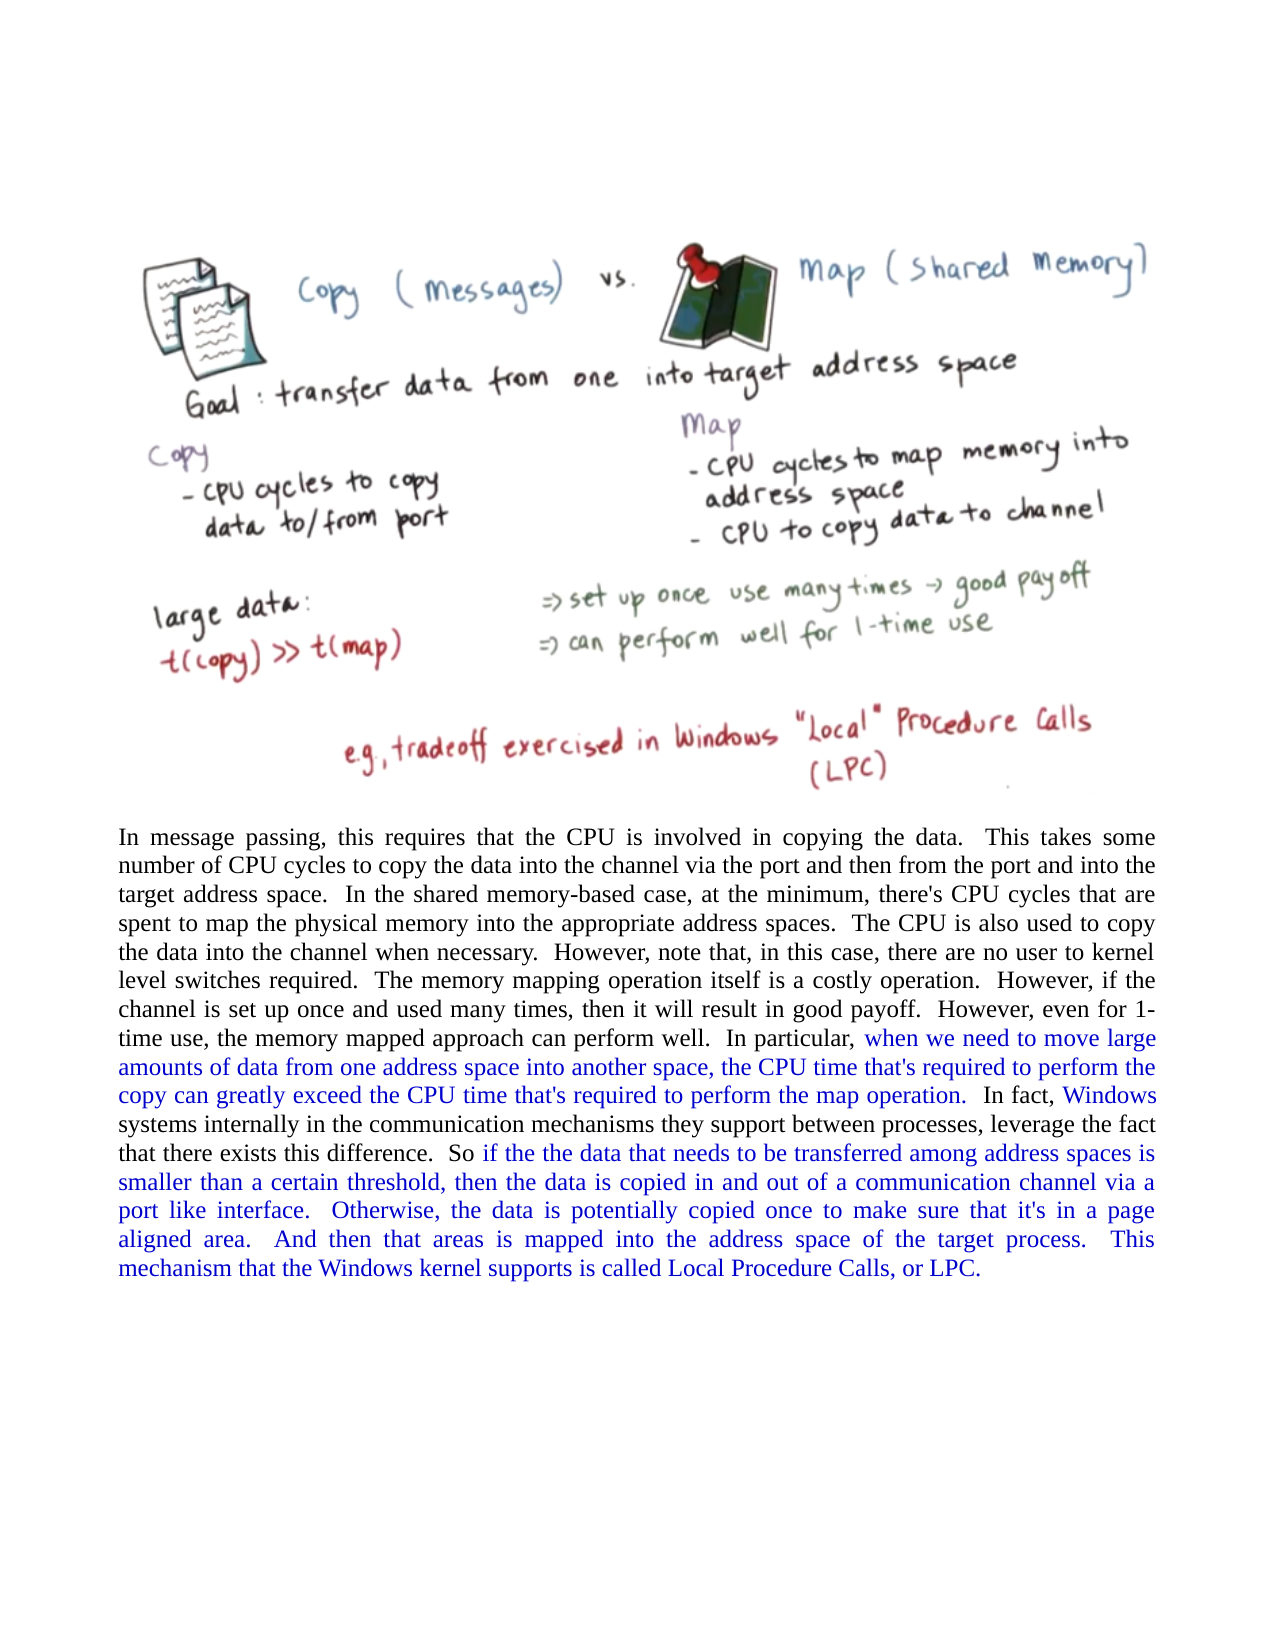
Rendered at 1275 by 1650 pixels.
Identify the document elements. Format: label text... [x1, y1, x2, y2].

picture [118, 233, 1157, 793]
text In message passing, this requires that the CPU is involved in copying the data. This takes some number of CPU cycles to copy the data into the channel via the port and then from the port and into the target address space. In the shared memory-based case, at the minimum, there's CPU cycles that are spent to map the physical memory into the appropriate address spaces. The CPU is also used to copy the data into the channel when necessary. However, note that, in this case, there are no user to kernel level switches required. The memory mapping operation itself is a costly operation. However, if the channel is set up once and used many times, then it will result in good payoff. However, even for 1-time use, the memory mapped approach can perform well. In particular, when we need to move large amounts of data from one address space into another space, the CPU time that's required to perform the copy can greatly exceed the CPU time that's required to perform the map operation. In fact, Windows systems internally in the communication mechanisms they support between processes, leverage the fact that there exists this difference. So if the the data that needs to be transferred among address spaces is smaller than a certain threshold, then the data is copied in and out of a communication channel via a port like interface. Otherwise, the data is potentially copied once to make sure that it's in a page aligned area. And then that areas is mapped into the address space of the target process. This mechanism that the Windows kernel supports is called Local Procedure Calls, or LPC. [118, 822, 1157, 1282]
